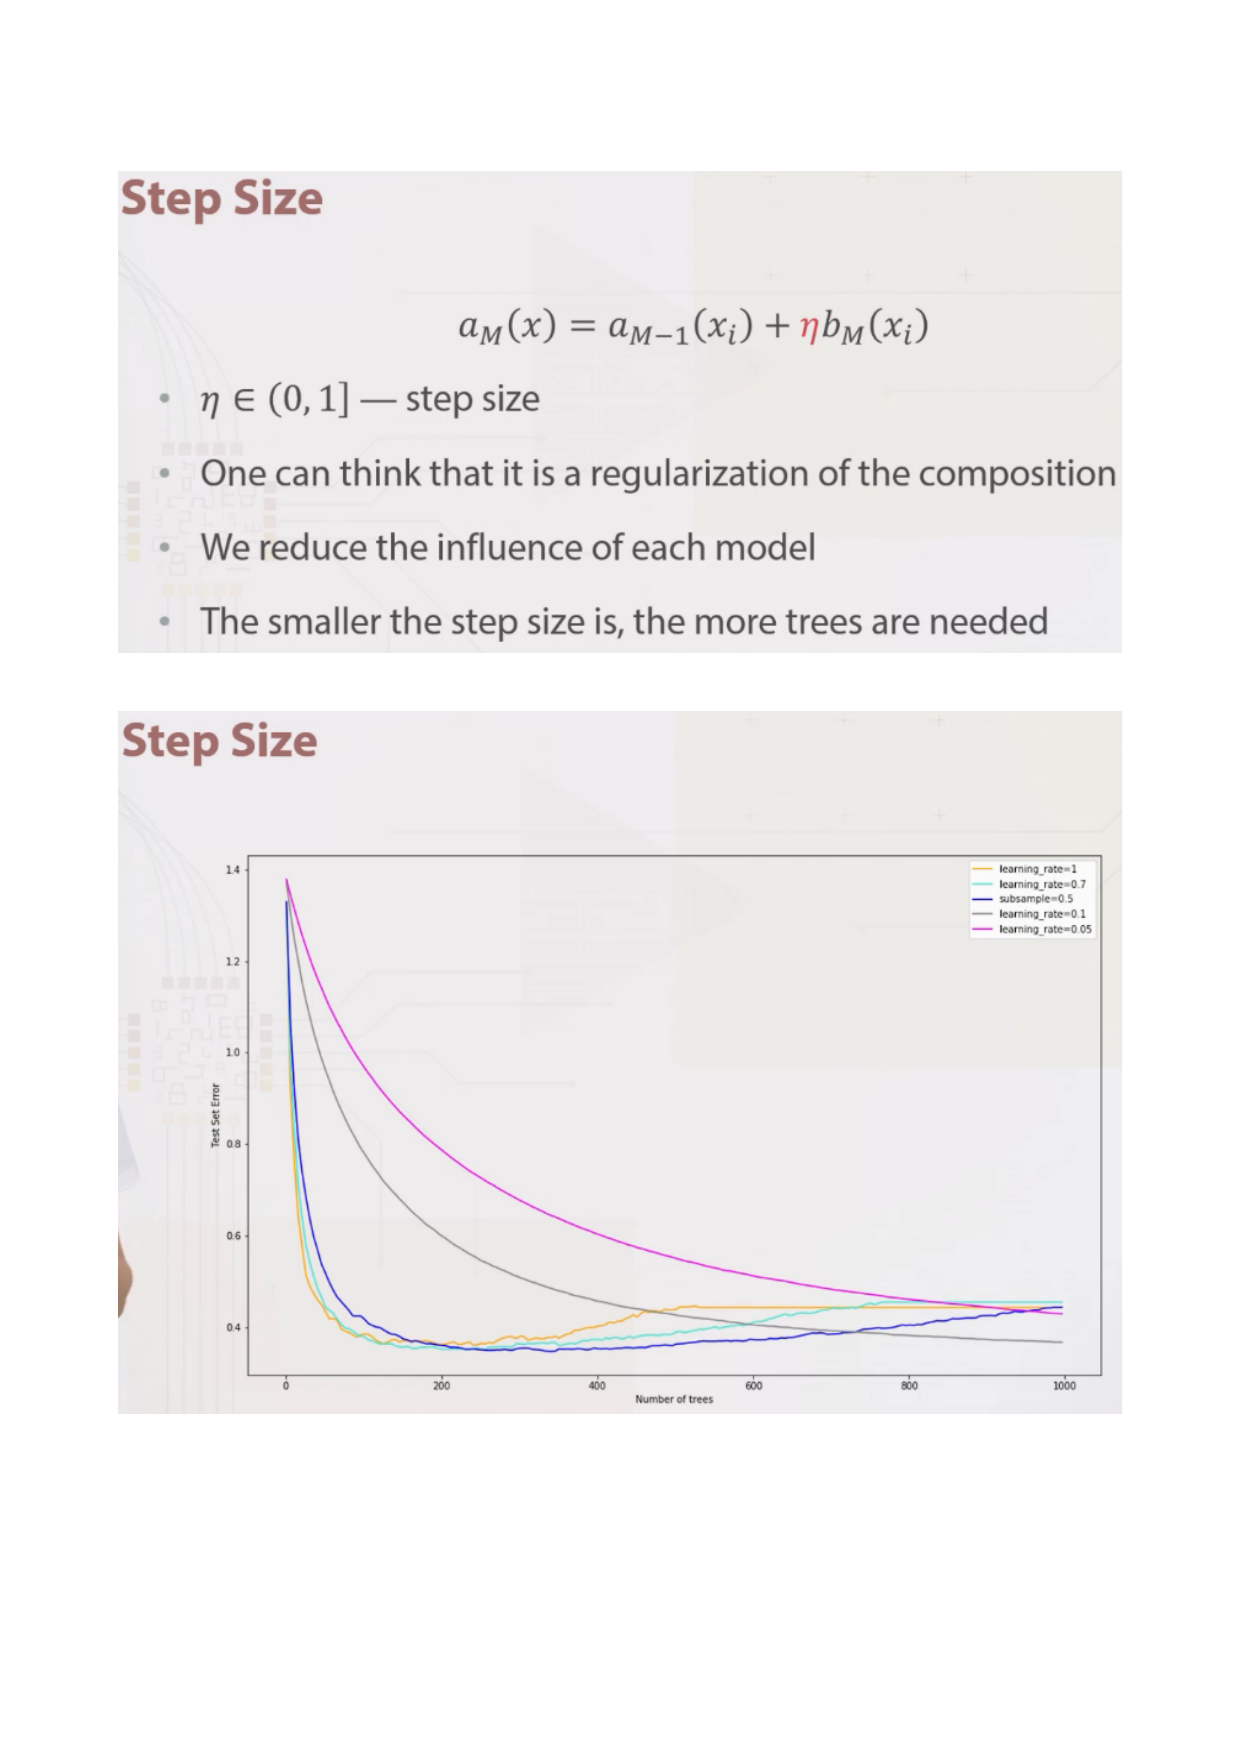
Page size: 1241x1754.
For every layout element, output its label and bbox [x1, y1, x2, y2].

picture [118, 711, 1123, 1414]
picture [118, 171, 1123, 653]
